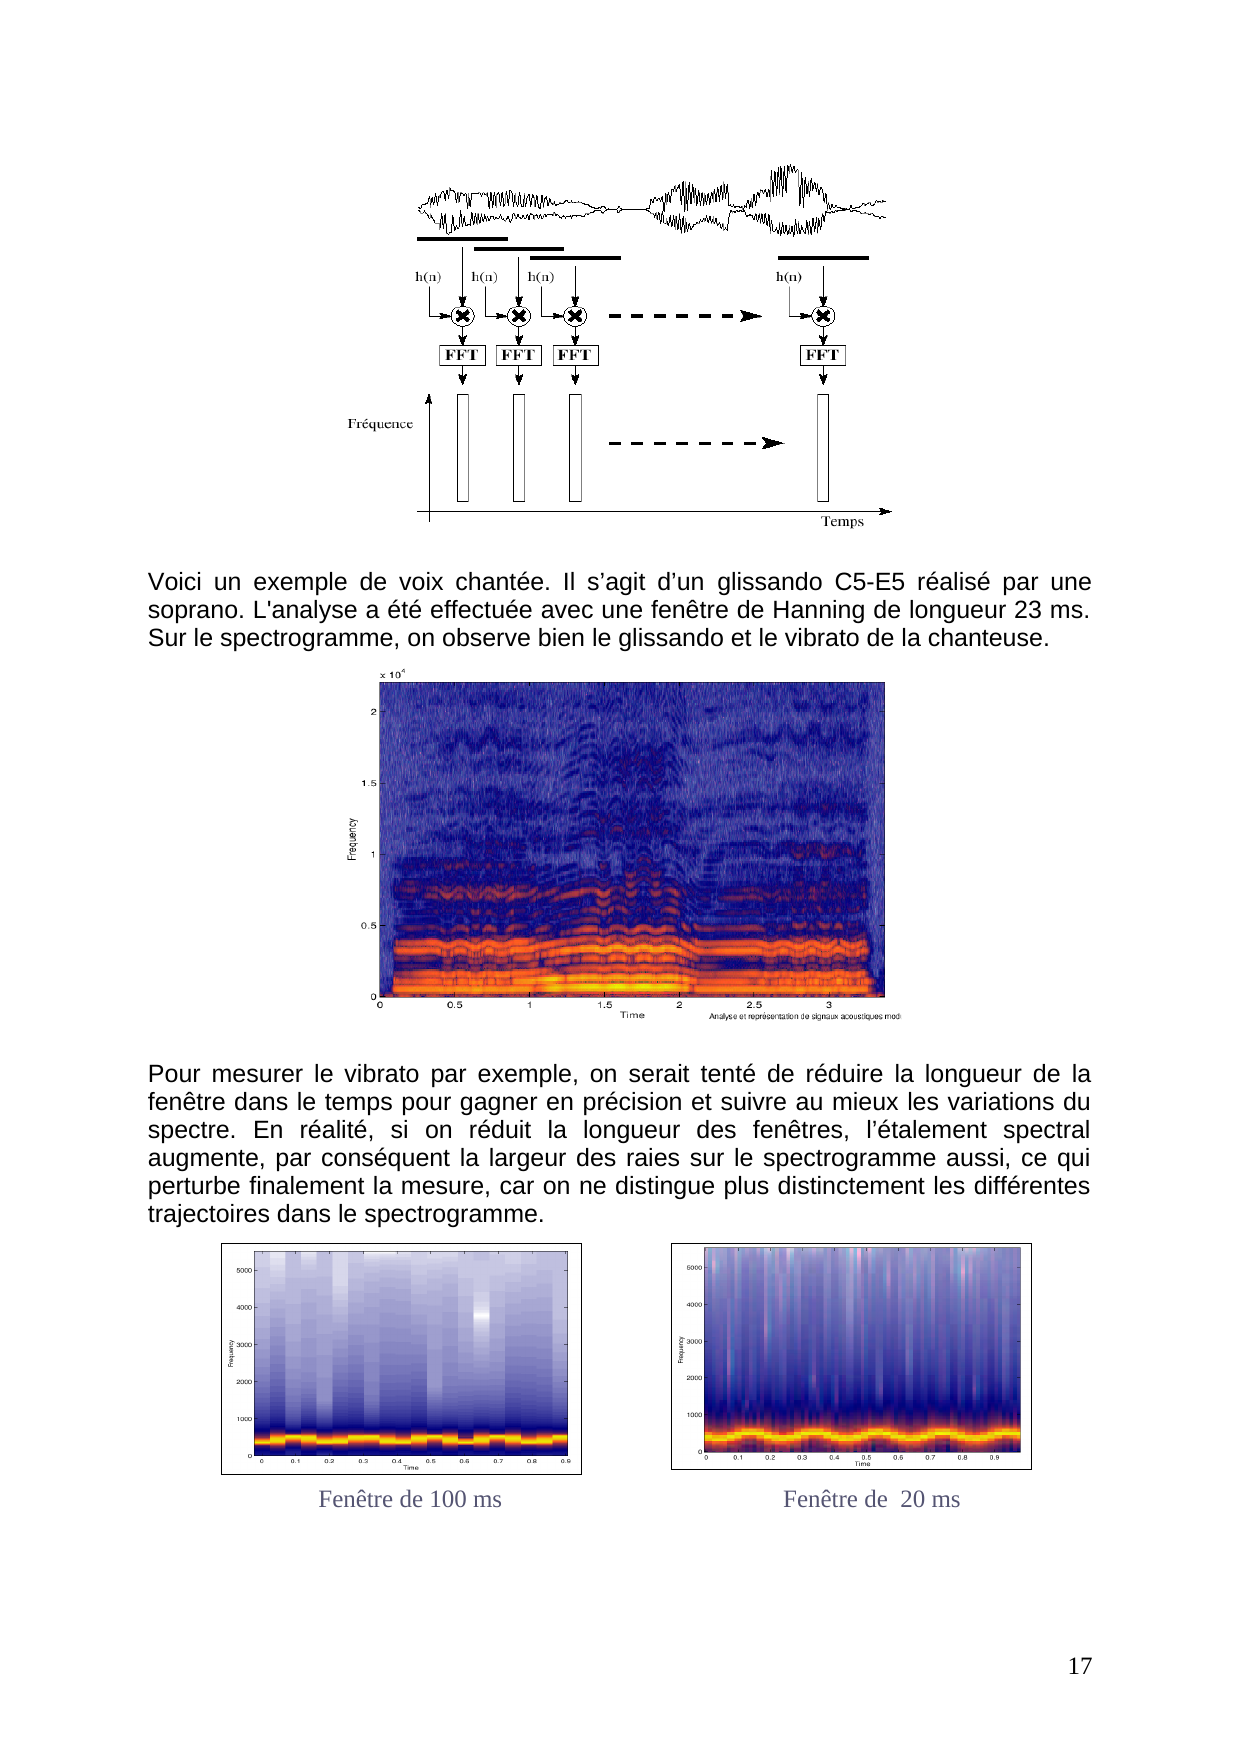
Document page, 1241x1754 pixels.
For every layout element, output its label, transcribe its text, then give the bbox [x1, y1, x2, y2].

picture [222, 1244, 581, 1474]
picture [336, 156, 904, 531]
text Fenêtre de 20 ms [783, 1485, 961, 1513]
text Pour mesurer le vibrato par exemple, on serait tenté de réduire la longueur de la fenêtre dans le temps pour gagner en précision et suivre au mieux les variations du spectre. En réalité, si on réduit la longueur des fenêtres, l’étalement spectral augmente, par conséquent la largeur des raies sur le spectrogramme aussi, ce qui perturbe finalement la mesure, car on ne distingue plus distinctement les différentes trajectoires dans le spectrogramme. [148, 1060, 1092, 1227]
text Fenêtre de 100 ms [314, 1485, 506, 1513]
picture [672, 1244, 1031, 1469]
text Voici un exemple de voix chantée. Il s’agit d’un glissando C5-E5 réalisé par une soprano. L'analyse a été effectuée avec une fenêtre de Hanning de longueur 23 ms. Sur le spectrogramme, on observe bien le glissando et le vibrato de la chanteuse. [148, 568, 1092, 652]
picture [339, 660, 902, 1023]
